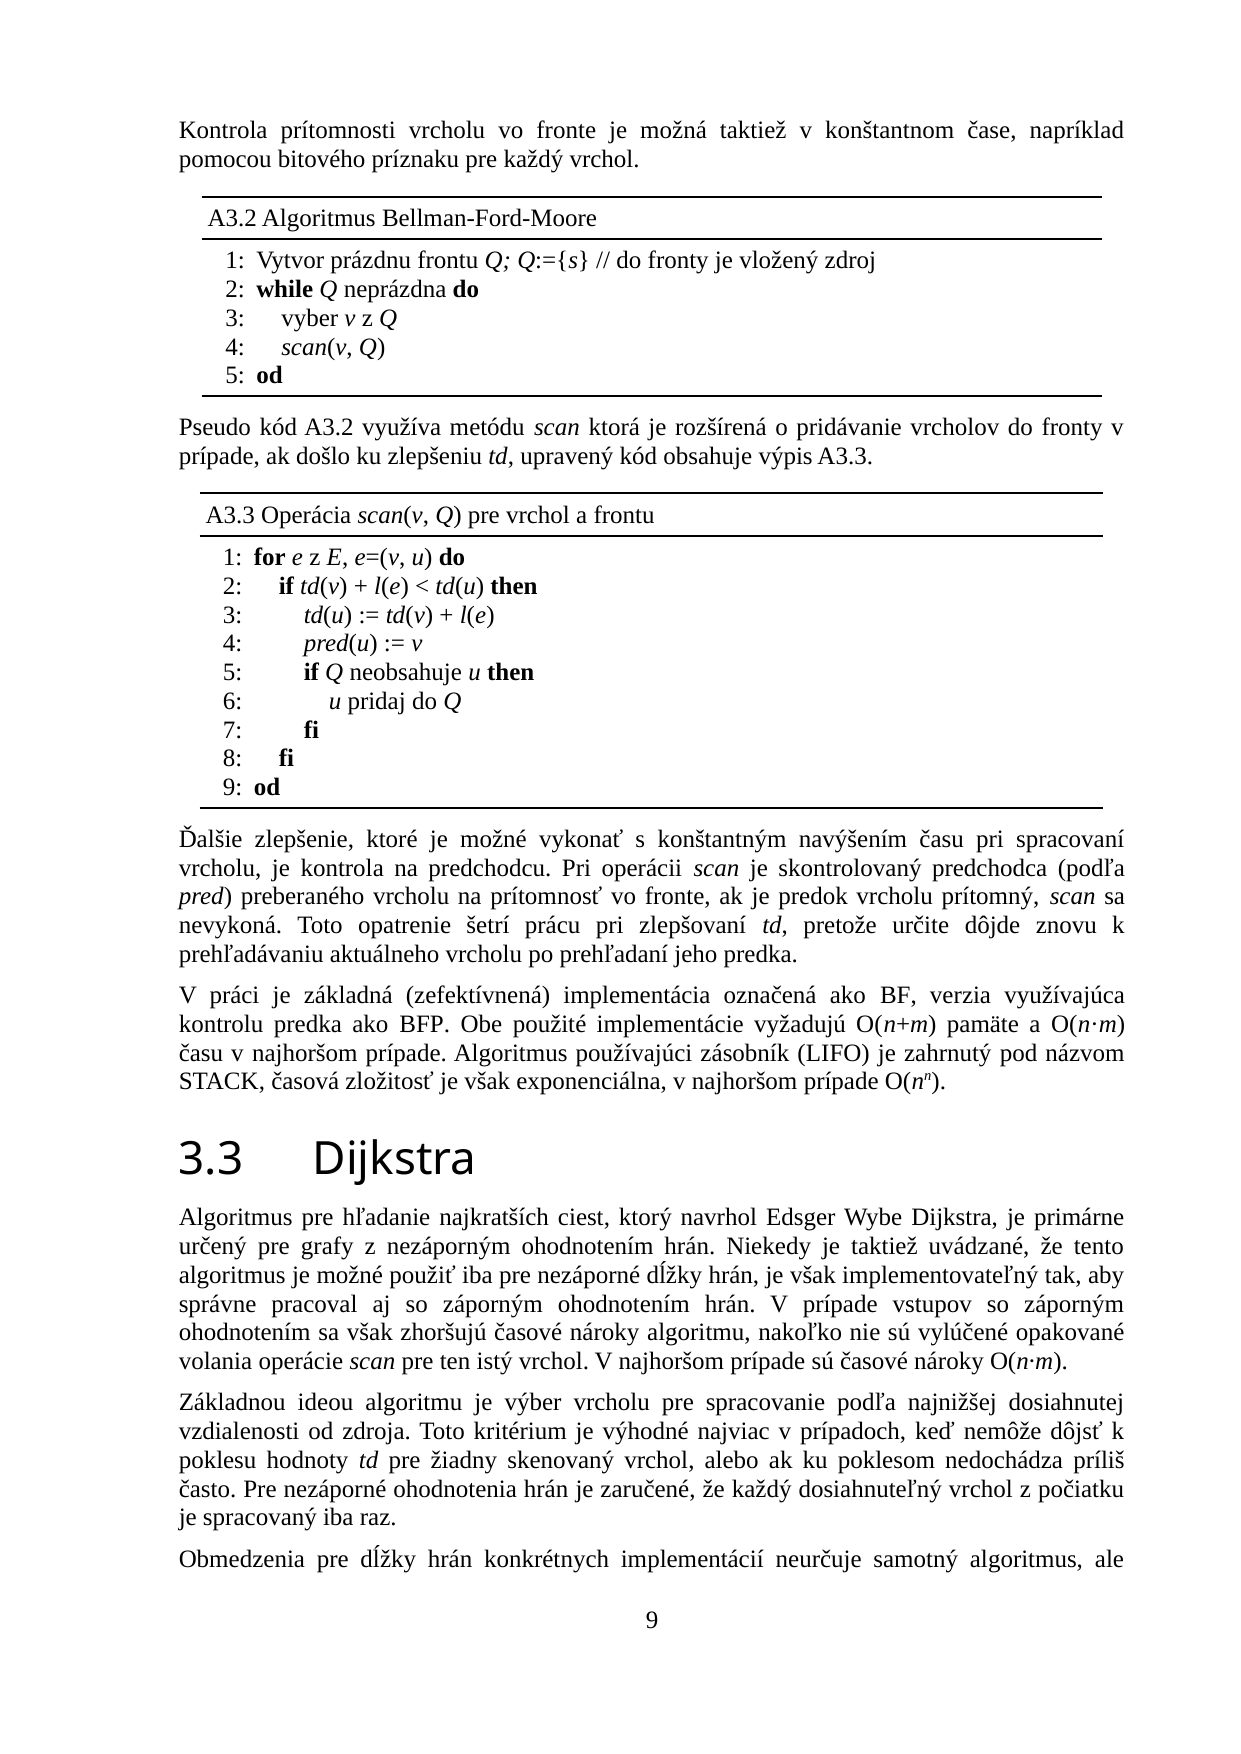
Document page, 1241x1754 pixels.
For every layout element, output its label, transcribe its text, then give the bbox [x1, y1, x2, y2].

text Obmedzenia pre dĺžky hrán konkrétnych implementácií neurčuje samotný algoritmus, ale [178, 1544, 1125, 1572]
table_cell Vytvor prázdnu frontu Q; Q:={s} // do fronty je vložený zdroj while Q neprázdna do vyber v z Q scan(v, Q) od [250, 240, 1102, 395]
text Algoritmus pre hľadanie najkratších ciest, ktorý navrhol Edsger Wybe Dijkstra, je primárne určený pre grafy z nezáporným ohodnotením hrán. Niekedy je taktiež uvádzané, že tento algoritmus je možné použiť iba pre nezáporné dĺžky hrán, je však implementovateľný tak, aby správne pracoval aj so záporným ohodnotením hrán. V prípade vstupov so záporným ohodnotením sa však zhoršujú časové nároky algoritmu, nakoľko nie sú vylúčené opakované volania operácie scan pre ten istý vrchol. V najhoršom prípade sú časové nároky O(n∙m). [178, 1202, 1125, 1375]
text Pseudo kód A3.2 využíva metódu scan ktorá je rozšírená o pridávanie vrcholov do fronty v prípade, ak došlo ku zlepšeniu td, upravený kód obsahuje výpis A3.3. [178, 412, 1125, 470]
text Základnou ideou algoritmu je výber vrcholu pre spracovanie podľa najnižšej dosiahnutej vzdialenosti od zdroja. Toto kritérium je výhodné najviac v prípadoch, keď nemôže dôjsť k poklesu hodnoty td pre žiadny skenovaný vrchol, alebo ak ku poklesom nedochádza príliš často. Pre nezáporné ohodnotenia hrán je zaručené, že každý dosiahnuteľný vrchol z počiatku je spracovaný iba raz. [178, 1387, 1125, 1531]
table_cell 1: 2: 3: 4: 5: [202, 240, 250, 395]
table_cell 1: 2: 3: 4: 5: 6: 7: 8: 9: [200, 537, 248, 807]
text Kontrola prítomnosti vrcholu vo fronte je možná taktiež v konštantnom čase, napríklad pomocou bitového príznaku pre každý vrchol. [178, 116, 1125, 173]
table_header A3.3 Operácia scan(v, Q) pre vrchol a frontu [200, 494, 1103, 534]
table_cell for e z E, e=(v, u) do if td(v) + l(e) < td(u) then td(u) := td(v) + l(e) pred(u) := v if Q neobsahuje u then u pridaj do Q fi fi od [248, 537, 1103, 807]
table_header A3.2 Algoritmus Bellman-Ford-Moore [202, 198, 1102, 238]
subtitle Dijkstra [178, 1125, 1125, 1187]
text V práci je základná (zefektívnená) implementácia označená ako BF, verzia využívajúca kontrolu predka ako BFP. Obe použité implementácie vyžadujú O(n+m) pamäte a O(n·m) času v najhoršom prípade. Algoritmus používajúci zásobník (LIFO) je zahrnutý pod názvom STACK, časová zložitosť je však exponenciálna, v najhoršom prípade O(nn). [178, 980, 1125, 1095]
text Ďalšie zlepšenie, ktoré je možné vykonať s konštantným navýšením času pri spracovaní vrcholu, je kontrola na predchodcu. Pri operácii scan je skontrolovaný predchodca (podľa pred) preberaného vrcholu na prítomnosť vo fronte, ak je predok vrcholu prítomný, scan sa nevykoná. Toto opatrenie šetrí prácu pri zlepšovaní td, pretože určite dôjde znovu k prehľadávaniu aktuálneho vrcholu po prehľadaní jeho predka. [178, 824, 1125, 968]
